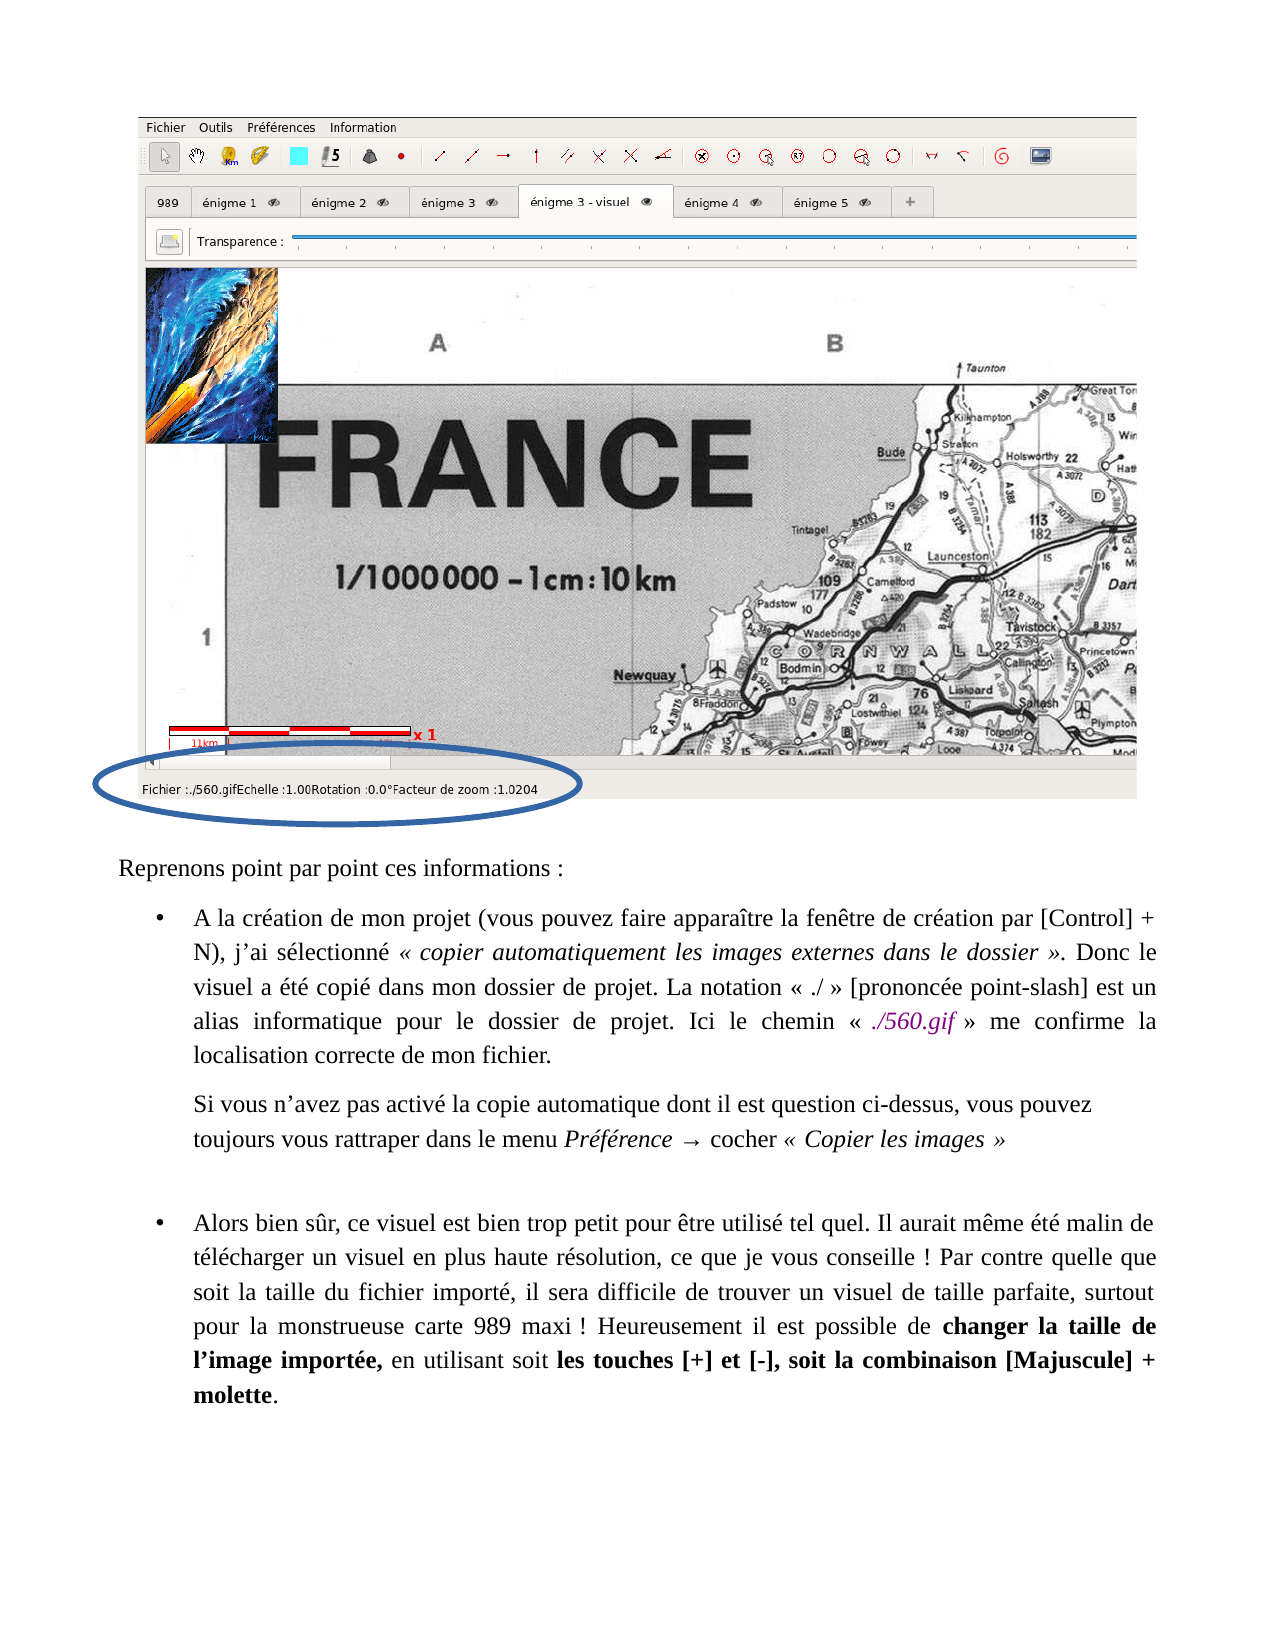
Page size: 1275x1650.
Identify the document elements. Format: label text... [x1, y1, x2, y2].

picture [138, 746, 576, 799]
list Alors bien sûr, ce visuel est bien trop petit pour être utilisé tel quel. Il aurait même été malin de télécharger un visuel en plus haute résolution, ce que je vous conseille ! Par contre quelle que soit la taille du fichier importé, il sera difficile de trouver un visuel de taille parfaite, surtout pour la monstrueuse carte 989 maxi ! Heureusement il est possible de changer la taille de l’image importée, en utilisant soit les touches [+] et [-], soit la combinaison [Majuscule] + molette. [156, 1208, 1157, 1409]
text Reprenons point par point ces informations : [118, 853, 1157, 882]
picture [138, 117, 1137, 799]
list Si vous n’avez pas activé la copie automatique dont il est question ci-dessus, vous pouvez toujours vous rattraper dans le menu Préférence → cocher « Copier les images » [156, 1089, 1157, 1187]
list A la création de mon projet (vous pouvez faire apparaître la fenêtre de création par [Control] + N), j’ai sélectionné « copier automatiquement les images externes dans le dossier ». Donc le visuel a été copié dans mon dossier de projet. La notation « ./ » [prononcée point-slash] est un alias informatique pour le dossier de projet. Ici le chemin « ./560.gif » me confirme la localisation correcte de mon fichier. [156, 903, 1157, 1069]
